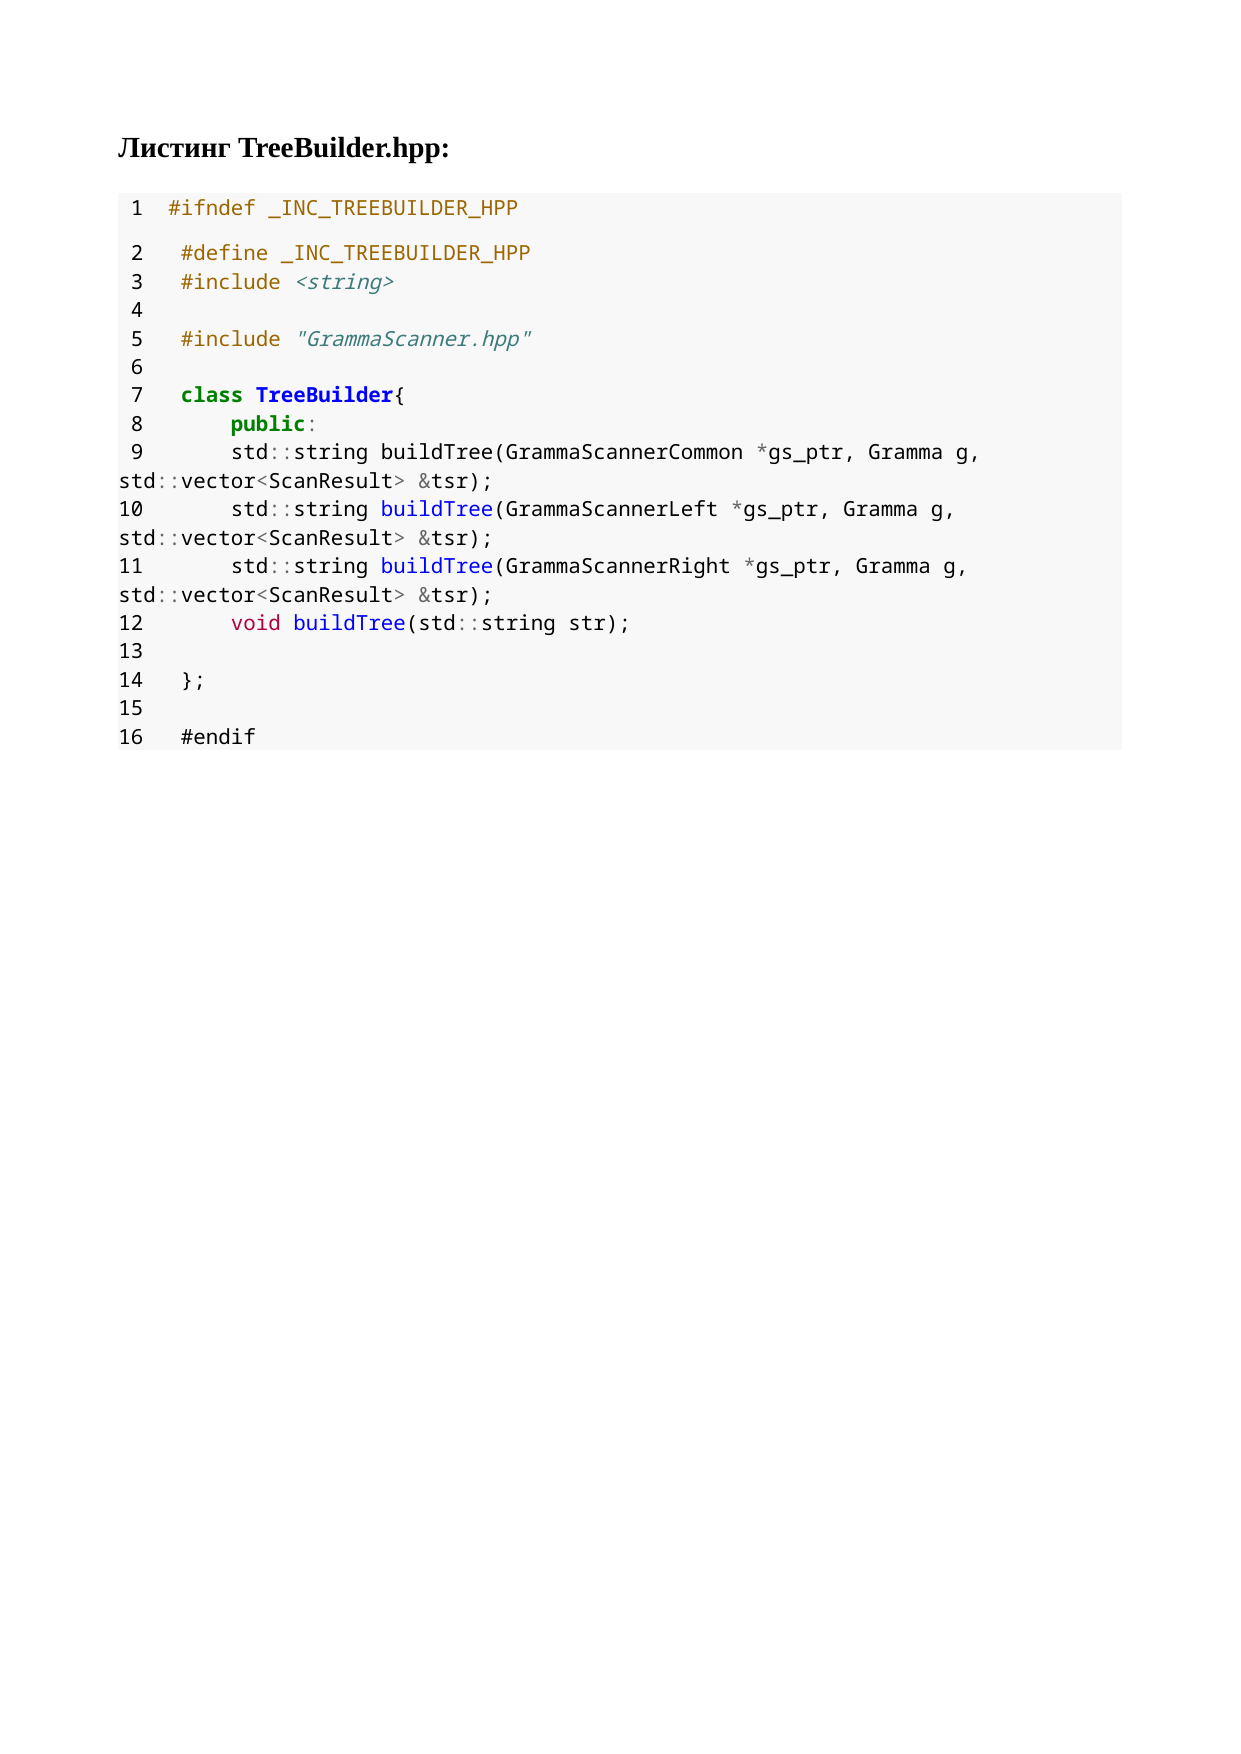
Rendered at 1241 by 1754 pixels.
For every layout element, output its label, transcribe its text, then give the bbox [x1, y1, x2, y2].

text 13 [118, 637, 1122, 665]
text 7 class TreeBuilder{ [118, 381, 1122, 409]
text 14 }; [118, 665, 1122, 693]
text 6 [118, 352, 1122, 381]
text 10 std::string buildTree(GrammaScannerLeft *gs_ptr, Gramma g, std::vector<ScanResult> &tsr); [118, 494, 1122, 551]
text 11 std::string buildTree(GrammaScannerRight *gs_ptr, Gramma g, std::vector<ScanResult> &tsr); [118, 551, 1122, 608]
text 16 #endif [118, 722, 1122, 750]
text 2 #define _INC_TREEBUILDER_HPP [118, 238, 1122, 267]
text 3 #include <string> [118, 267, 1122, 295]
text 9 std::string buildTree(GrammaScannerCommon *gs_ptr, Gramma g, std::vector<ScanResult> &tsr); [118, 437, 1122, 494]
text Листинг TreeBuilder.hpp: [118, 131, 1122, 164]
text 4 [118, 295, 1122, 324]
text 1 #ifndef _INC_TREEBUILDER_HPP [118, 193, 1122, 222]
text 12 void buildTree(std::string str); [118, 608, 1122, 637]
text 8 public: [118, 409, 1122, 437]
text 5 #include "GrammaScanner.hpp" [118, 324, 1122, 352]
text 15 [118, 693, 1122, 722]
